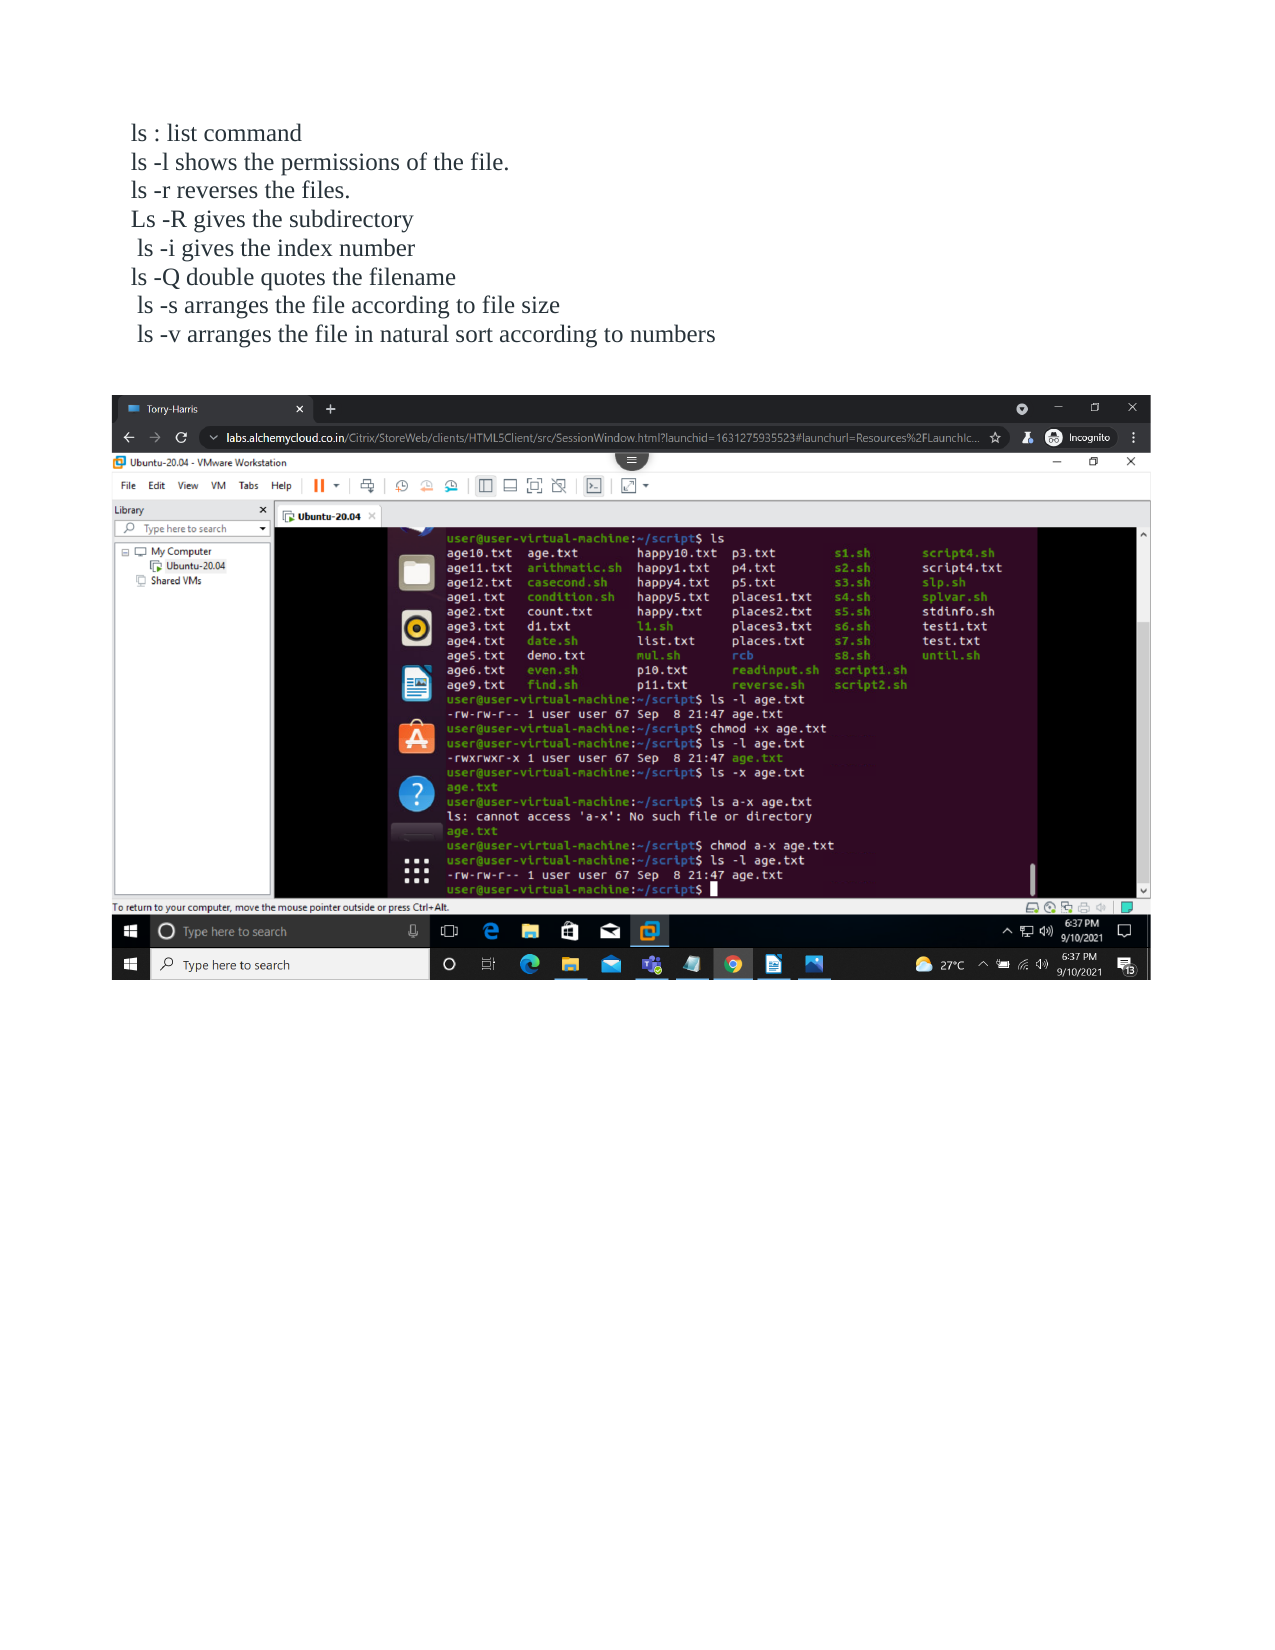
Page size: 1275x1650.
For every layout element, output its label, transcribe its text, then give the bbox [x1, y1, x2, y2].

text Ls -R gives the subdirectory [118, 204, 1157, 233]
text ls -s arranges the file according to file size [118, 291, 1157, 319]
text ls -l shows the permissions of the file. [118, 147, 1157, 176]
text ls -i gives the index number [118, 233, 1157, 262]
text ls -v arranges the file in natural sort according to numbers [118, 319, 1157, 348]
text ls -Q double quotes the filename [118, 262, 1157, 291]
text ls -r reverses the files. [118, 176, 1157, 204]
picture [111, 395, 1151, 980]
text ls : list command [118, 118, 1157, 147]
